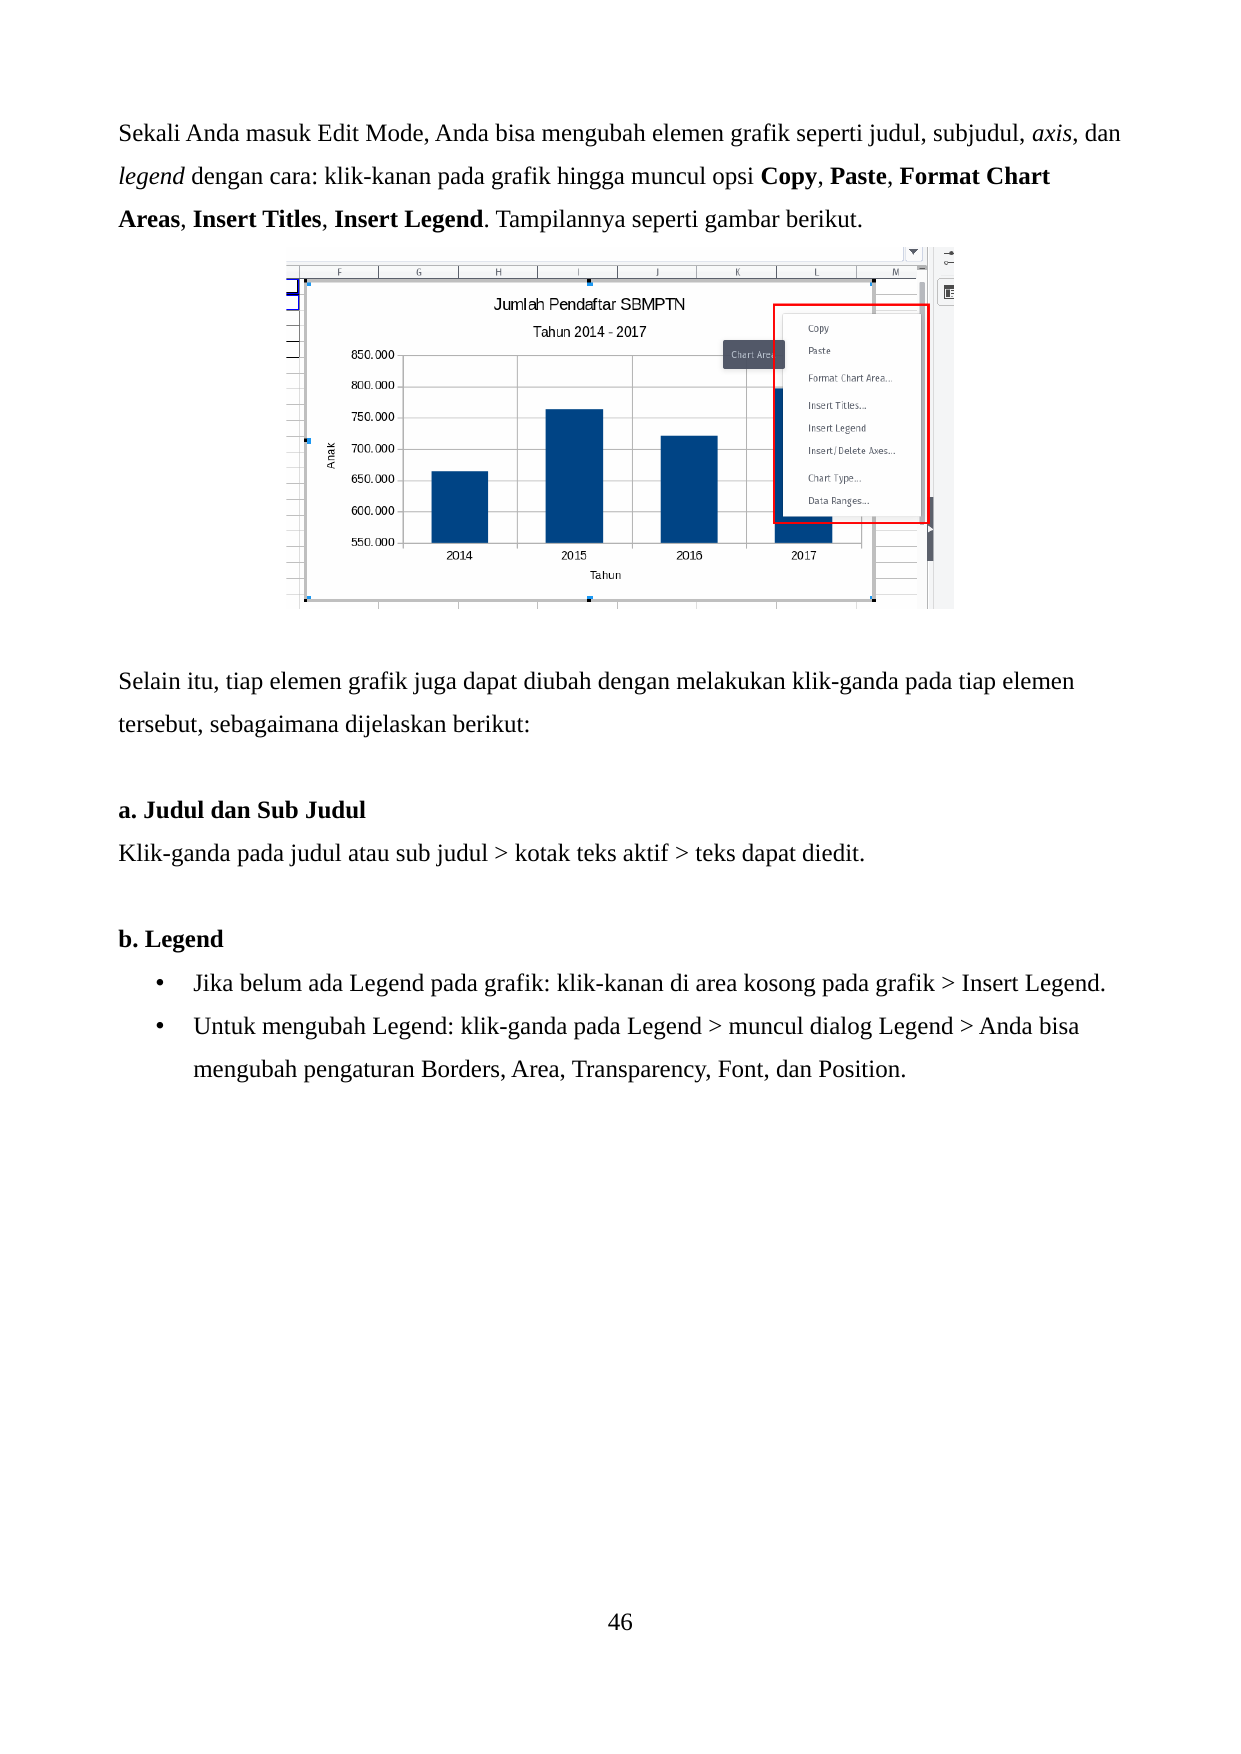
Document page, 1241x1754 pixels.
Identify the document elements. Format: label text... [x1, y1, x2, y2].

text Klik-ganda pada judul atau sub judul > kotak teks aktif > teks dapat diedit. [118, 838, 1122, 867]
text Selain itu, tiap elemen grafik juga dapat diubah dengan melakukan klik-ganda pada tiap elemen tersebut, sebagaimana dijelaskan berikut: [118, 666, 1122, 738]
text Sekali Anda masuk Edit Mode, Anda bisa mengubah elemen grafik seperti judul, subjudul, axis, dan legend dengan cara: klik-kanan pada grafik hingga muncul opsi Copy, Paste, Format Chart Areas, Insert Titles, Insert Legend. Tampilannya seperti gambar berikut. [118, 118, 1122, 233]
list Jika belum ada Legend pada grafik: klik-kanan di area kosong pada grafik > Insert Legend. [156, 968, 1122, 996]
text a. Judul dan Sub Judul [118, 795, 1122, 824]
text b. Legend [118, 924, 1122, 953]
list Untuk mengubah Legend: klik-ganda pada Legend > muncul dialog Legend > Anda bisa mengubah pengaturan Borders, Area, Transparency, Font, dan Position. [156, 1011, 1122, 1083]
picture [286, 247, 954, 609]
